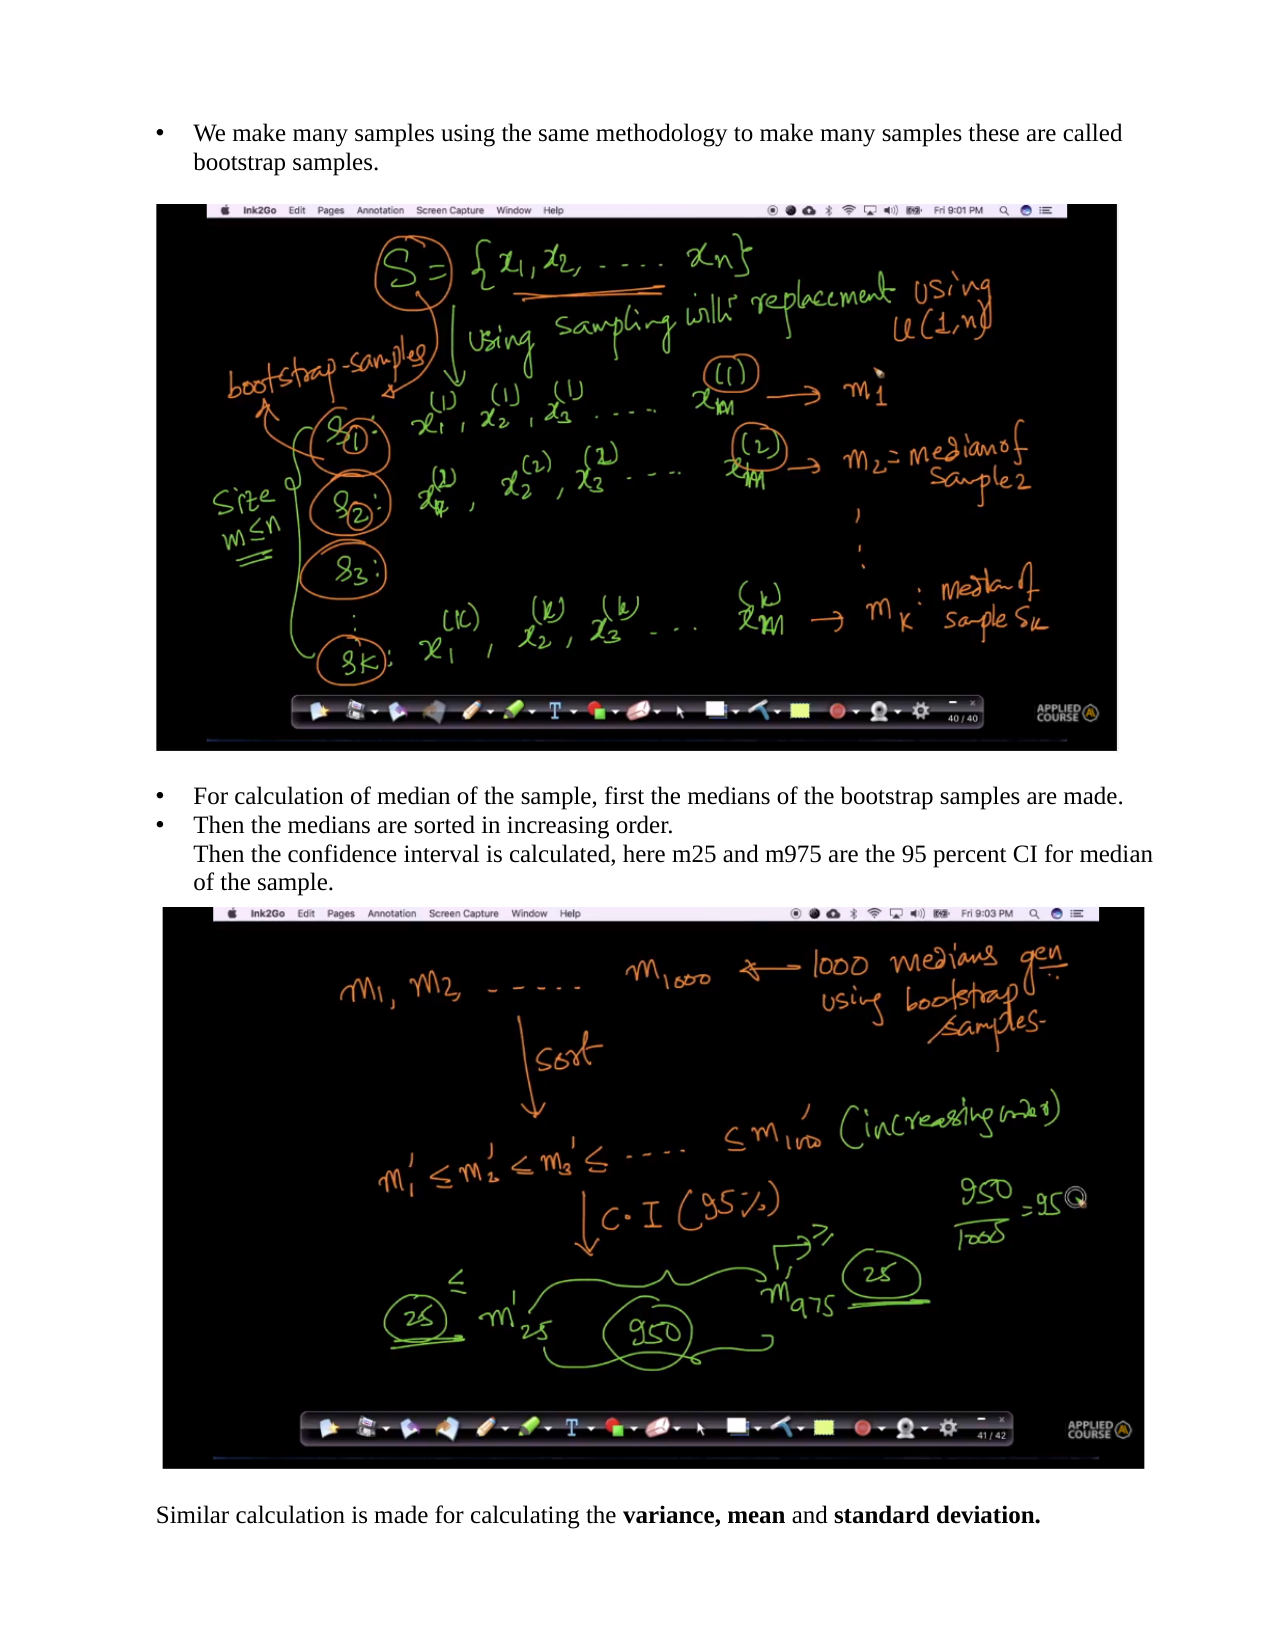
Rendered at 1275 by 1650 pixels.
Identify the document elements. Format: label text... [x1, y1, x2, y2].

text Similar calculation is made for calculating the variance, mean and standard deviation. [118, 1500, 1157, 1528]
picture [162, 907, 1145, 1471]
list For calculation of median of the sample, first the medians of the bootstrap samples are made. [156, 781, 1157, 810]
list Then the medians are sorted in increasing order. [156, 810, 1157, 839]
picture [156, 204, 1119, 753]
list Then the confidence interval is calculated, here m25 and m975 are the 95 percent CI for median of the sample. [156, 839, 1157, 896]
list We make many samples using the same methodology to make many samples these are called bootstrap samples. [156, 118, 1157, 176]
